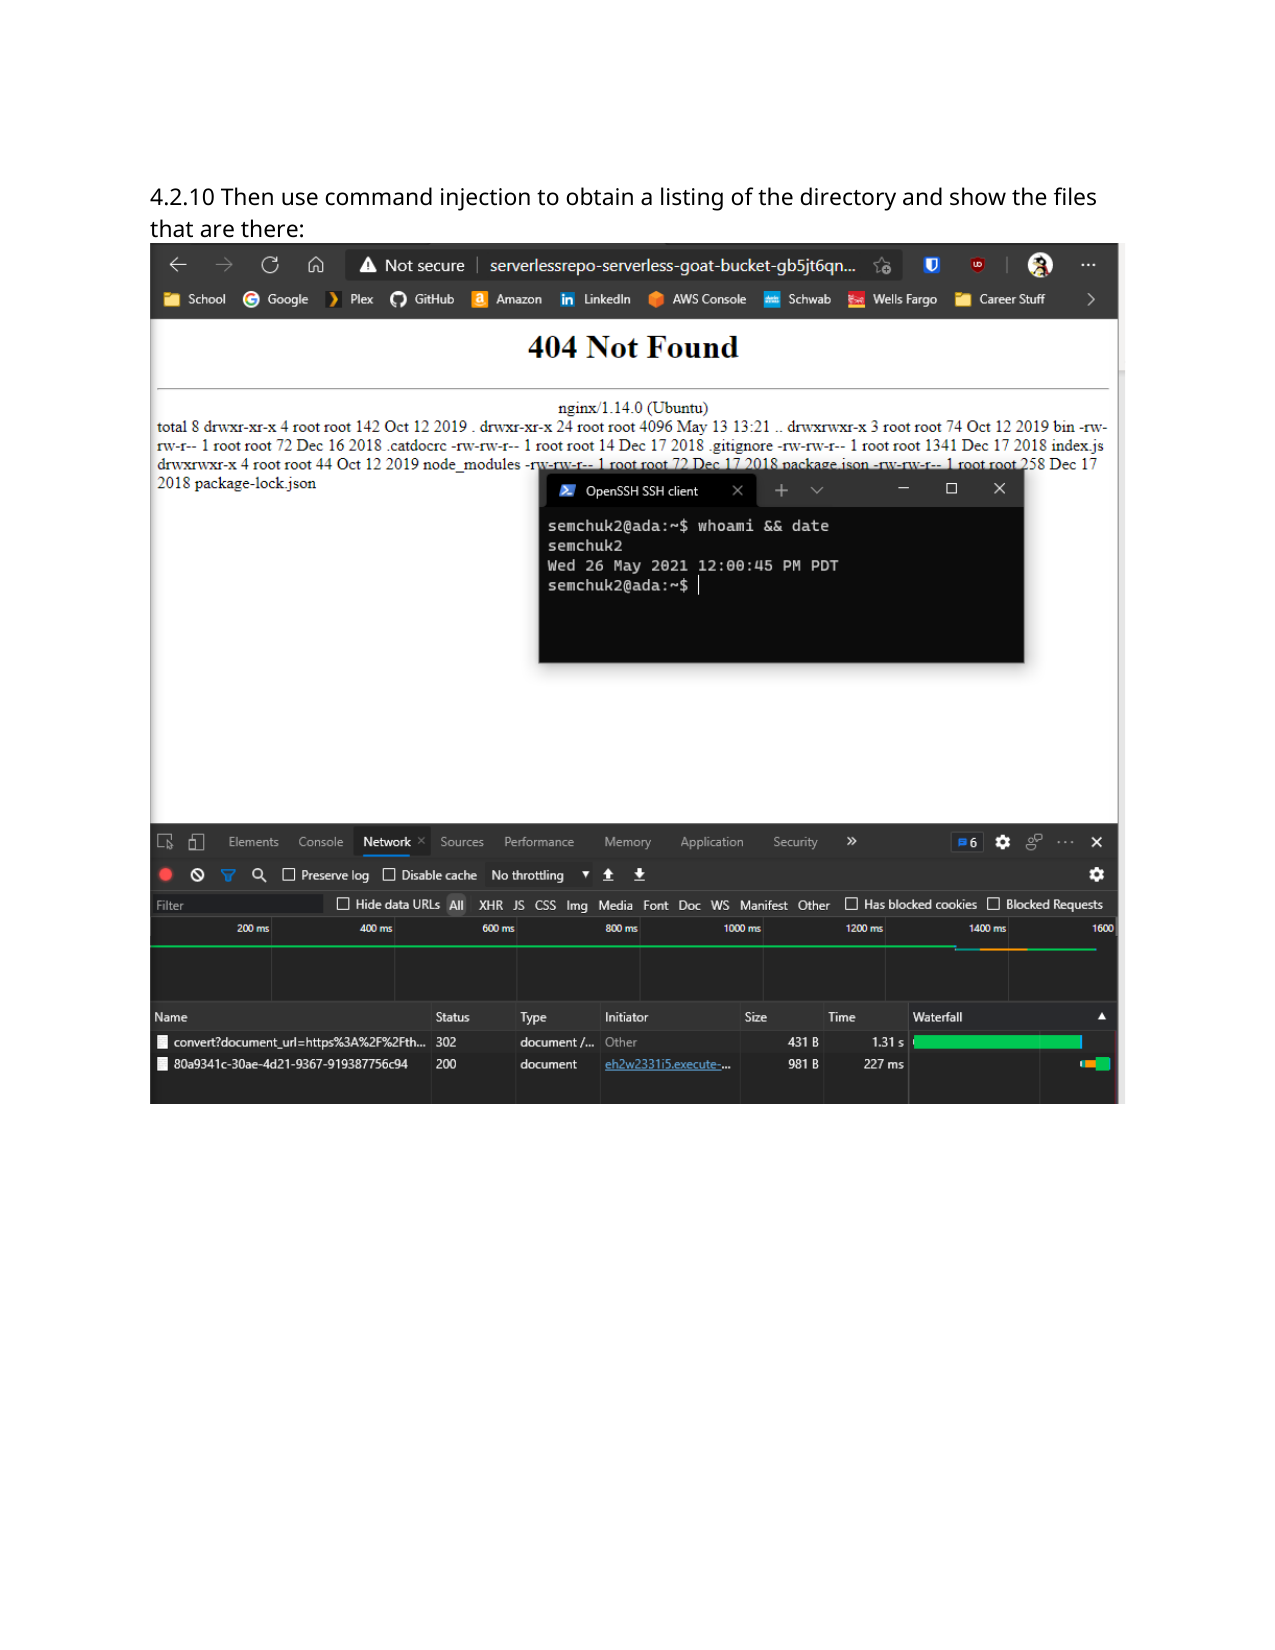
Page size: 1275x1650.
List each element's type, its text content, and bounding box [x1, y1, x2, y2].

picture [150, 243, 1125, 1104]
text 4.2.10 Then use command injection to obtain a listing of the directory and show the files that are there: [150, 181, 1125, 243]
